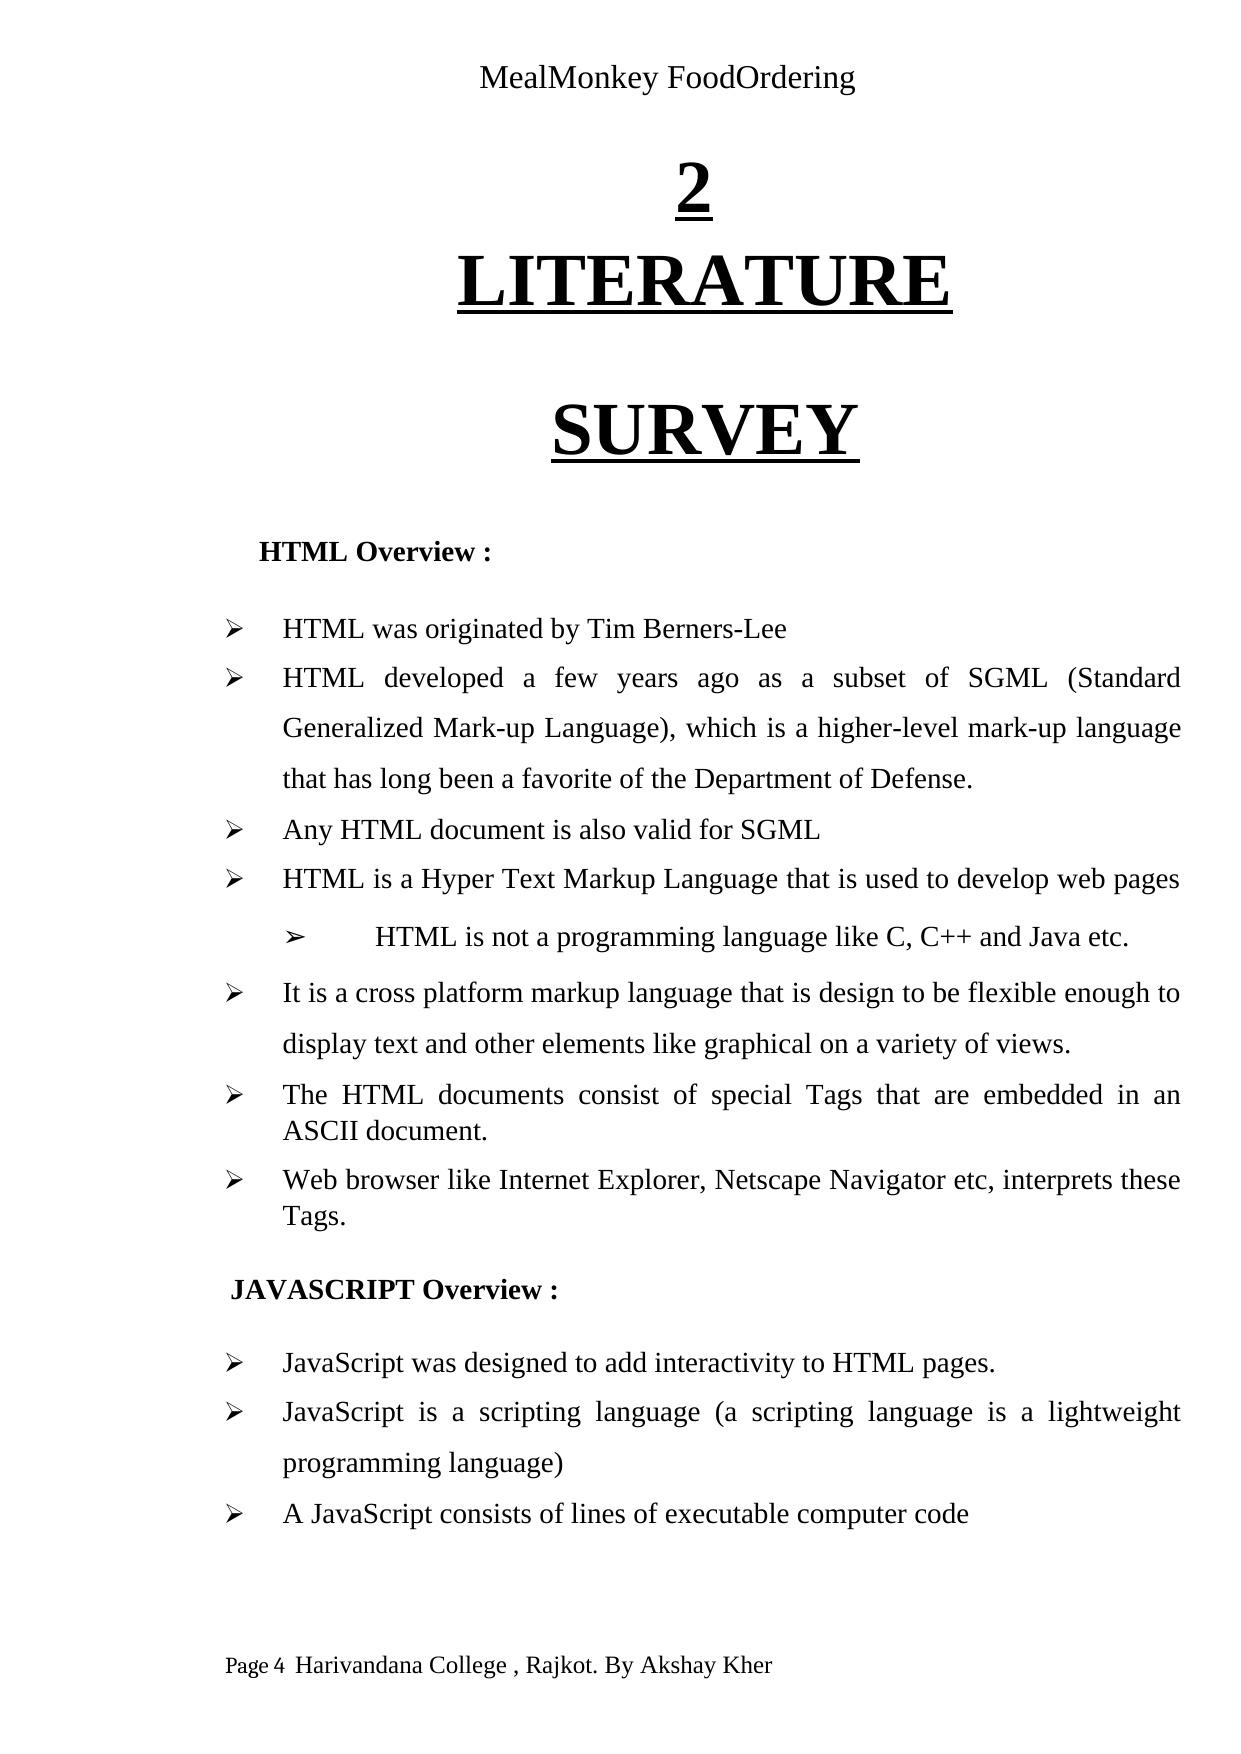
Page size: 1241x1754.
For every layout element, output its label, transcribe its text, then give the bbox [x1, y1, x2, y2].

list It is a cross platform markup language that is design to be flexible enough to display text and other elements like graphical on a variety of views. [223, 976, 1182, 1060]
list HTML is a Hyper Text Markup Language that is used to develop web pages ➢ HTML is not a programming language like C, C++ and Java etc. [223, 861, 1182, 955]
text LITERATURE [150, 236, 953, 322]
list JAVASCRIPT Overview : [150, 1272, 1182, 1305]
text SURVEY [551, 385, 1185, 471]
text 2 [150, 142, 1185, 229]
text HTML Overview : [150, 534, 1185, 568]
list JavaScript is a scripting language (a scripting language is a lightweight programming language) [223, 1394, 1182, 1478]
list Any HTML document is also valid for SGML [223, 812, 1182, 846]
list The HTML documents consist of special Tags that are embedded in an ASCII document. [223, 1077, 1182, 1147]
list Web browser like Internet Explorer, Netscape Navigator etc, interprets these Tags. [223, 1162, 1182, 1232]
list HTML developed a few years ago as a subset of SGML (Standard Generalized Mark-up Language), which is a higher-level mark-up language that has long been a favorite of the Department of Defense. [223, 660, 1182, 795]
list HTML was originated by Tim Berners-Lee [223, 611, 1182, 644]
list A JavaScript consists of lines of executable computer code [223, 1496, 1182, 1530]
list JavaScript was designed to add interactivity to HTML pages. [223, 1345, 1182, 1379]
